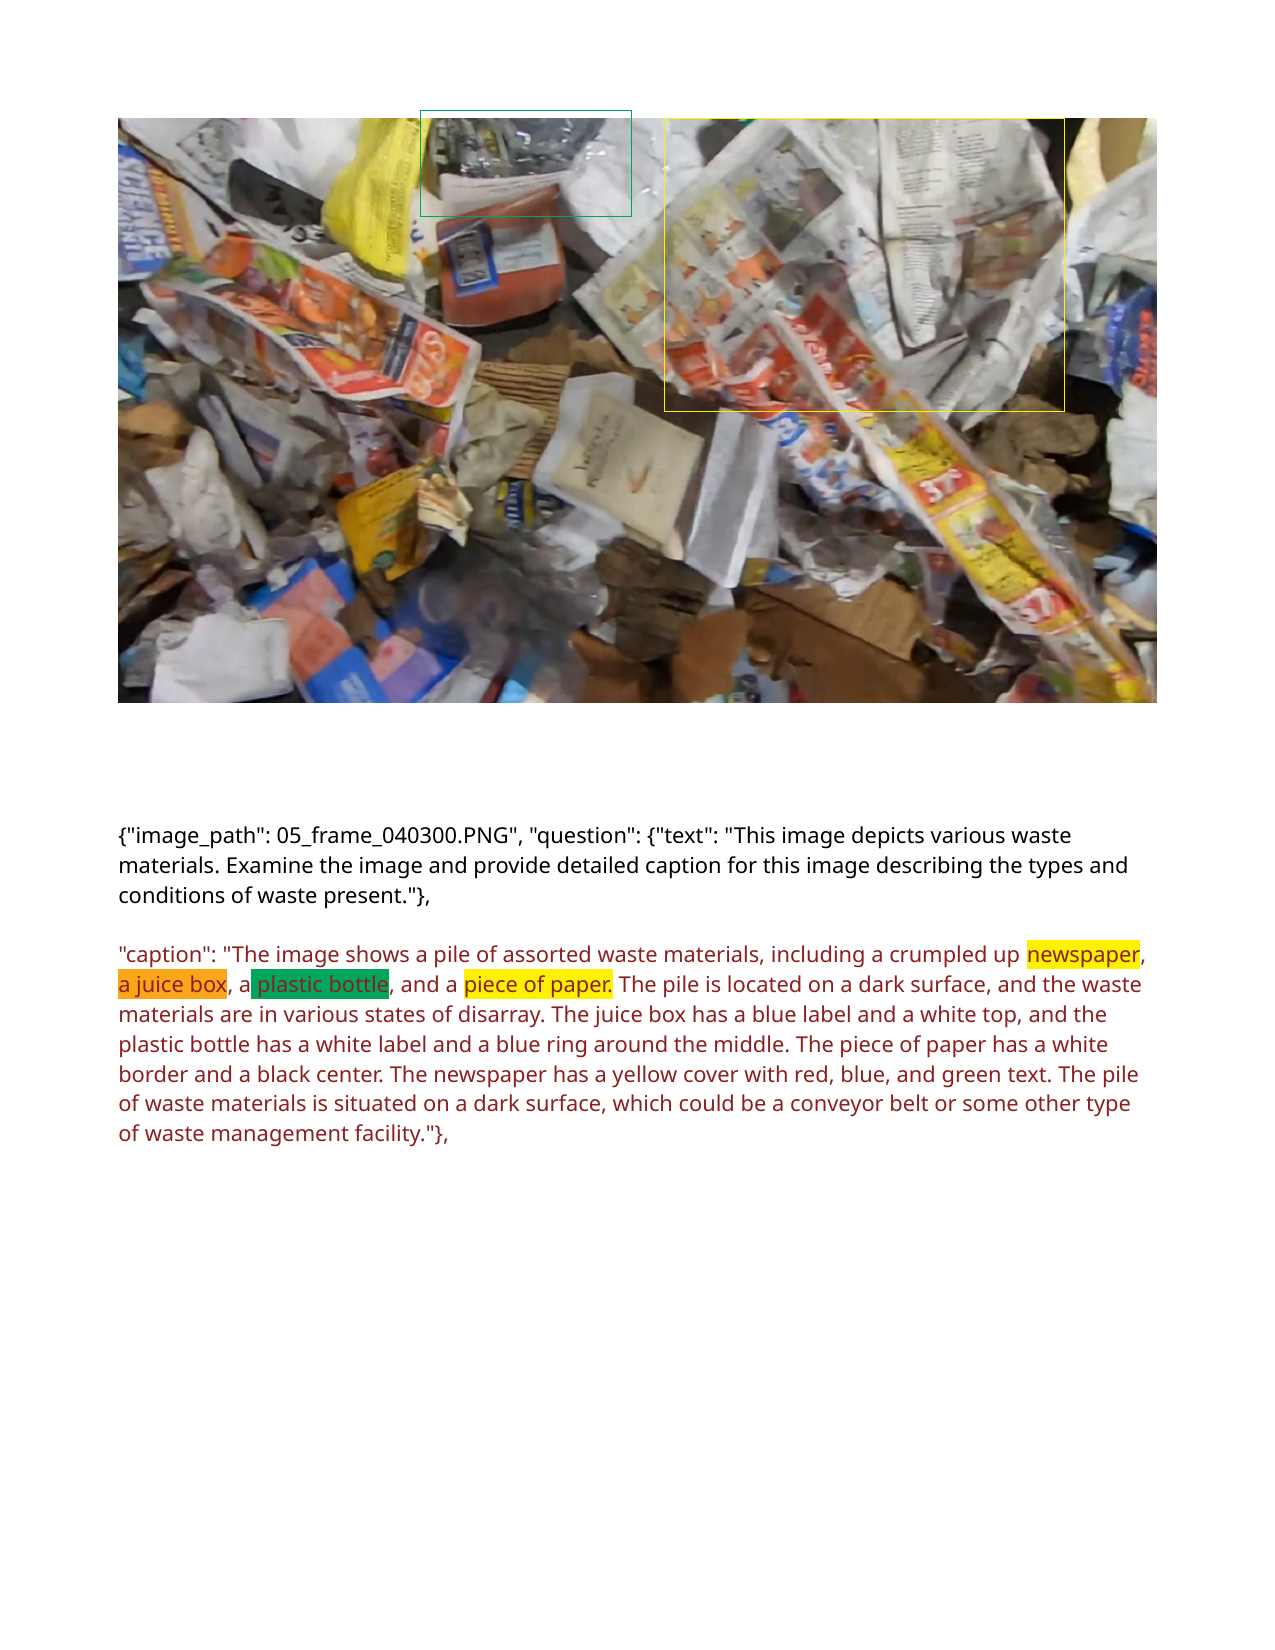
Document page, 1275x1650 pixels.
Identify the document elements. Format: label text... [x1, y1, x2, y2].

text {"image_path": 05_frame_040300.PNG", "question": {"text": "This image depicts various waste materials. Examine the image and provide detailed caption for this image describing the types and conditions of waste present."}, [118, 820, 1157, 910]
text "caption": "The image shows a pile of assorted waste materials, including a crumpled up newspaper, a juice box, a plastic bottle, and a piece of paper. The pile is located on a dark surface, and the waste materials are in various states of disarray. The juice box has a blue label and a white top, and the plastic bottle has a white label and a blue ring around the middle. The piece of paper has a white border and a black center. The newspaper has a yellow cover with red, blue, and green text. The pile of waste materials is situated on a dark surface, which could be a conveyor belt or some other type of waste management facility."}, [118, 939, 1157, 1148]
picture [421, 118, 631, 216]
picture [118, 118, 1157, 703]
picture [665, 119, 1064, 411]
